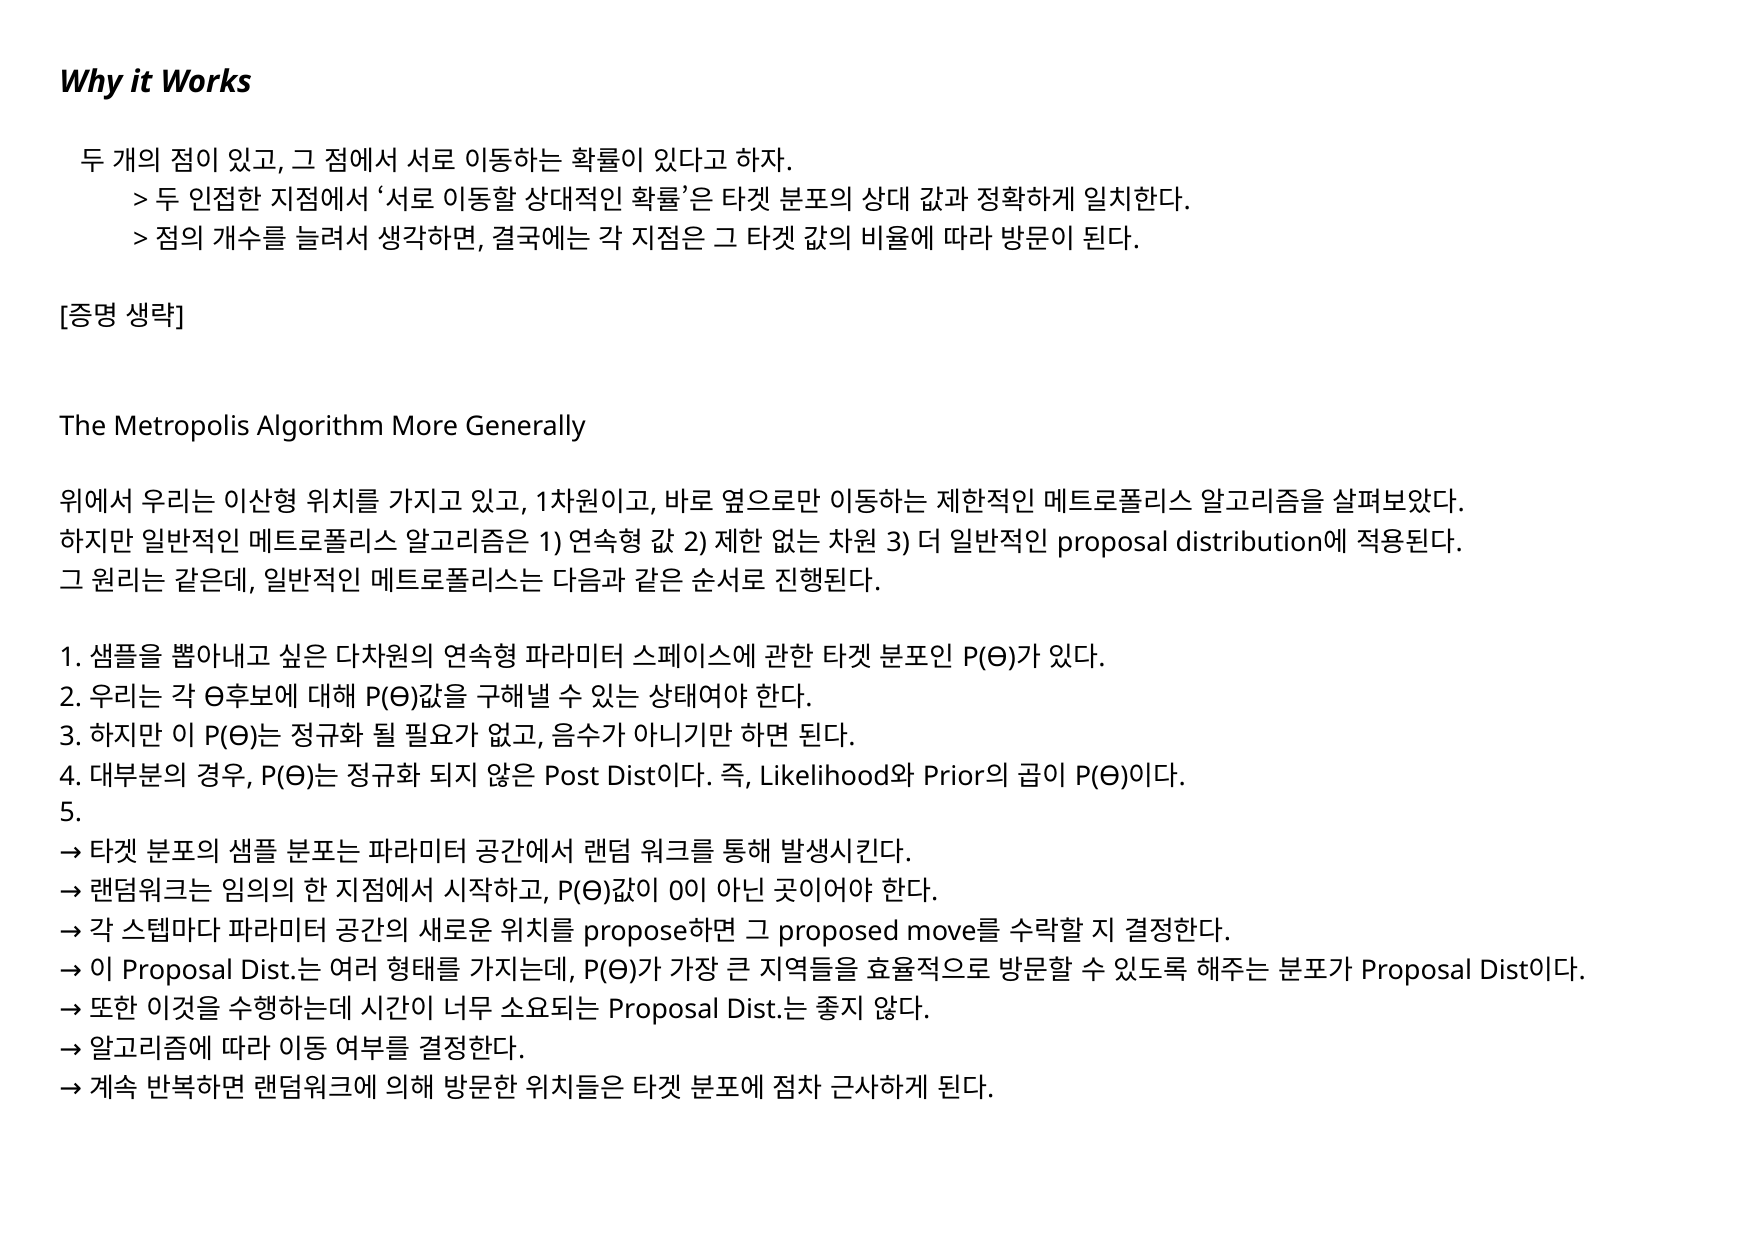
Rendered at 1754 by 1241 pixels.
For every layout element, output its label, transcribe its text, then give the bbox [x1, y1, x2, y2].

text 3. 하지만 이 P(Ө)는 정규화 될 필요가 없고, 음수가 아니기만 하면 된다. [59, 714, 1695, 753]
text → 알고리즘에 따라 이동 여부를 결정한다. [59, 1027, 1695, 1066]
text 그 원리는 같은데, 일반적인 메트로폴리스는 다음과 같은 순서로 진행된다. [59, 559, 1695, 598]
text 5. [59, 793, 1695, 830]
text → 또한 이것을 수행하는데 시간이 너무 소요되는 Proposal Dist.는 좋지 않다. [59, 987, 1695, 1027]
text → 타겟 분포의 샘플 분포는 파라미터 공간에서 랜덤 워크를 통해 발생시킨다. [59, 830, 1695, 869]
text 위에서 우리는 이산형 위치를 가지고 있고, 1차원이고, 바로 옆으로만 이동하는 제한적인 메트로폴리스 알고리즘을 살펴보았다. [59, 480, 1695, 520]
text 2. 우리는 각 Ө후보에 대해 P(Ө)값을 구해낼 수 있는 상태여야 한다. [59, 675, 1695, 714]
text 두 개의 점이 있고, 그 점에서 서로 이동하는 확률이 있다고 하자. [59, 138, 1695, 178]
text → 이 Proposal Dist.는 여러 형태를 가지는데, P(Ө)가 가장 큰 지역들을 효율적으로 방문할 수 있도록 해주는 분포가 Proposal Dist이다. [59, 948, 1695, 987]
text 1. 샘플을 뽑아내고 싶은 다차원의 연속형 파라미터 스페이스에 관한 타겟 분포인 P(Ө)가 있다. [59, 635, 1695, 675]
text 4. 대부분의 경우, P(Ө)는 정규화 되지 않은 Post Dist이다. 즉, Likelihood와 Prior의 곱이 P(Ө)이다. [59, 753, 1695, 793]
text The Metropolis Algorithm More Generally [59, 407, 1695, 443]
text 하지만 일반적인 메트로폴리스 알고리즘은 1) 연속형 값 2) 제한 없는 차원 3) 더 일반적인 proposal distribution에 적용된다. [59, 520, 1695, 559]
text > 점의 개수를 늘려서 생각하면, 결국에는 각 지점은 그 타겟 값의 비율에 따라 방문이 된다. [59, 217, 1695, 257]
text Why it Works [59, 59, 1695, 102]
text → 각 스텝마다 파라미터 공간의 새로운 위치를 propose하면 그 proposed move를 수락할 지 결정한다. [59, 908, 1695, 948]
text > 두 인접한 지점에서 ‘서로 이동할 상대적인 확률’은 타겟 분포의 상대 값과 정확하게 일치한다. [59, 178, 1695, 217]
text → 랜덤워크는 임의의 한 지점에서 시작하고, P(Ө)값이 0이 아닌 곳이어야 한다. [59, 869, 1695, 908]
text → 계속 반복하면 랜덤워크에 의해 방문한 위치들은 타겟 분포에 점차 근사하게 된다. [59, 1066, 1695, 1105]
text [증명 생략] [59, 293, 1695, 333]
